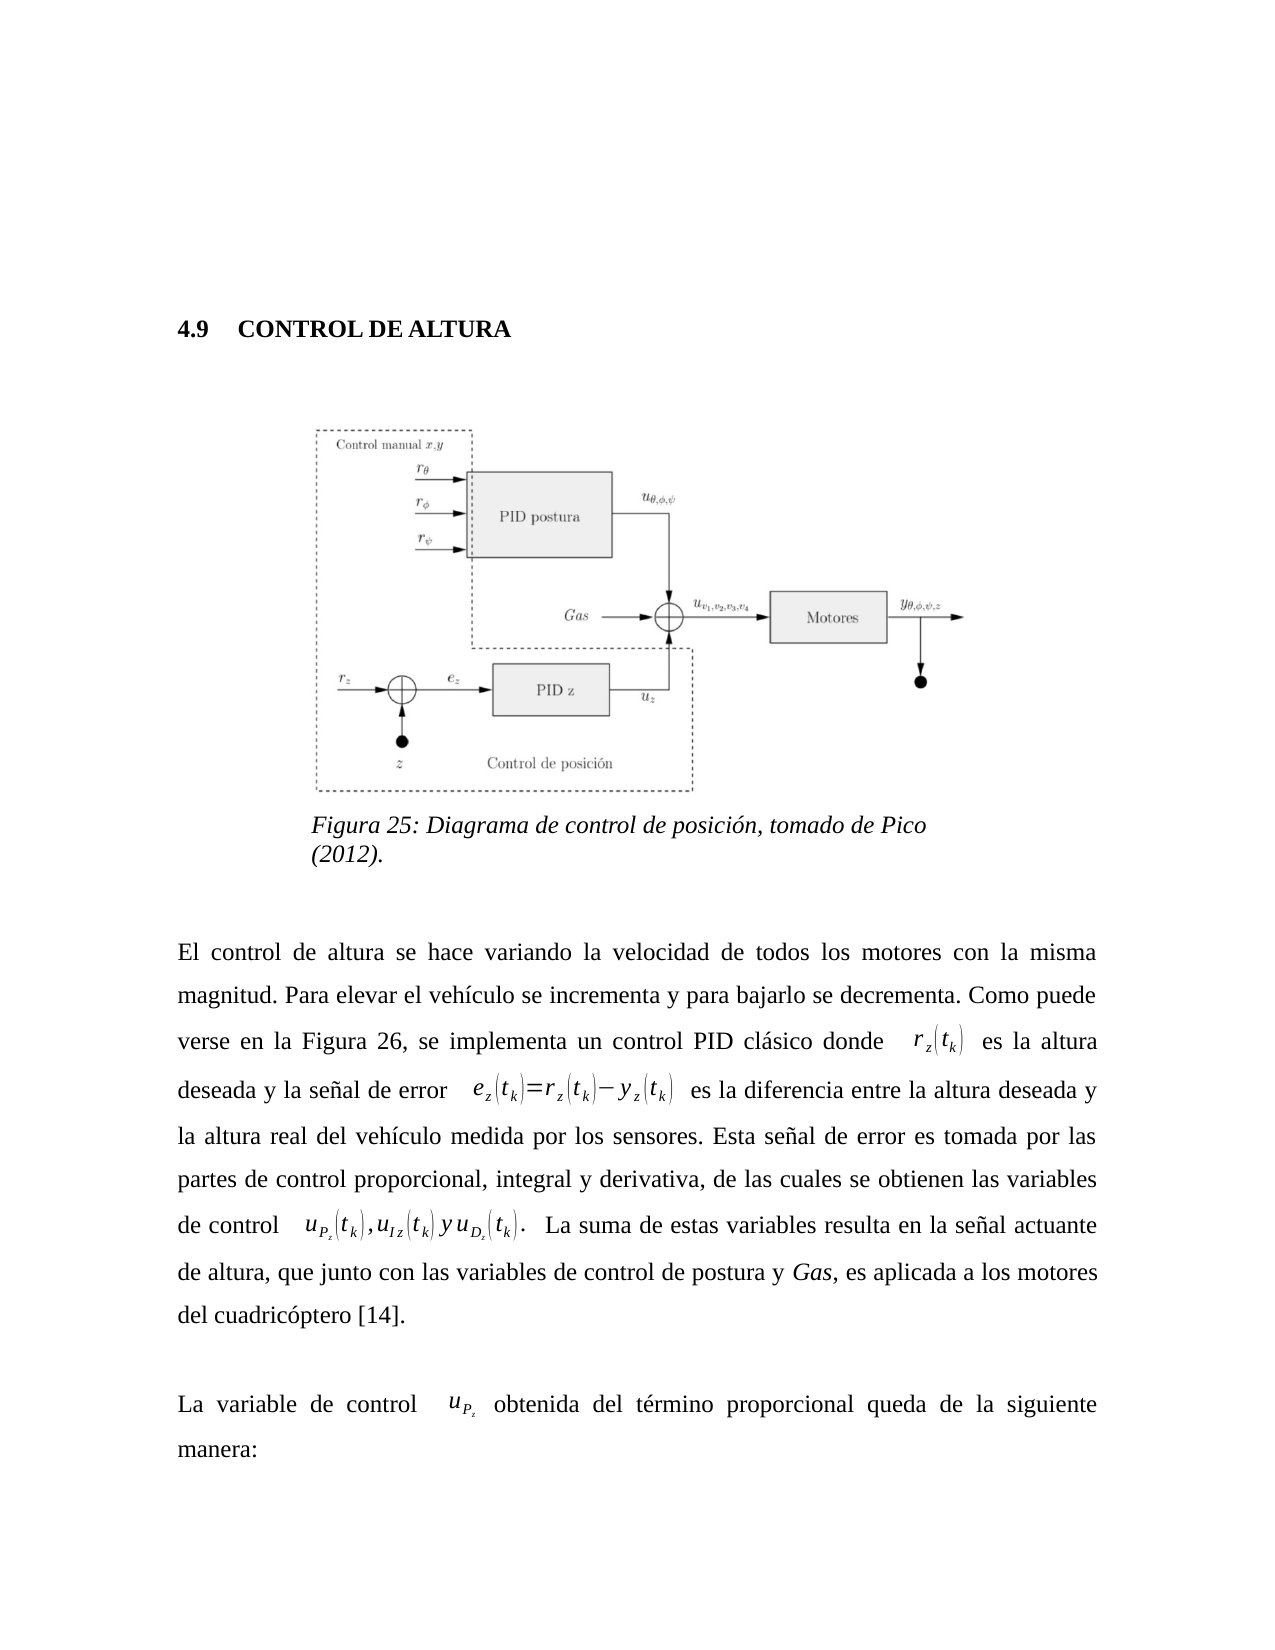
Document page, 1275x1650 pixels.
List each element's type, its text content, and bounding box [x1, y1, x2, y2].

text La variable de control obtenida del término proporcional queda de la siguiente manera: [177, 1386, 1098, 1463]
subtitle CONTROL DE ALTURA [177, 314, 1098, 343]
text Figura 25: Diagrama de control de posición, tomado de Pico (2012). [311, 805, 964, 867]
text El control de altura se hace variando la velocidad de todos los motores con la misma magnitud. Para elevar el vehículo se incrementa y para bajarlo se decrementa. Como puede verse en la Figura 26, se implementa un control PID clásico donde es la altura deseada y la señal de error es la diferencia entre la altura deseada y la altura real del vehículo medida por los sensores. Esta señal de error es tomada por las partes de control proporcional, integral y derivativa, de las cuales se obtienen las variables de control La suma de estas variables resulta en la señal actuante de altura, que junto con las variables de control de postura y Gas, es aplicada a los motores del cuadricóptero [14]. [177, 937, 1098, 1329]
picture [311, 416, 964, 805]
